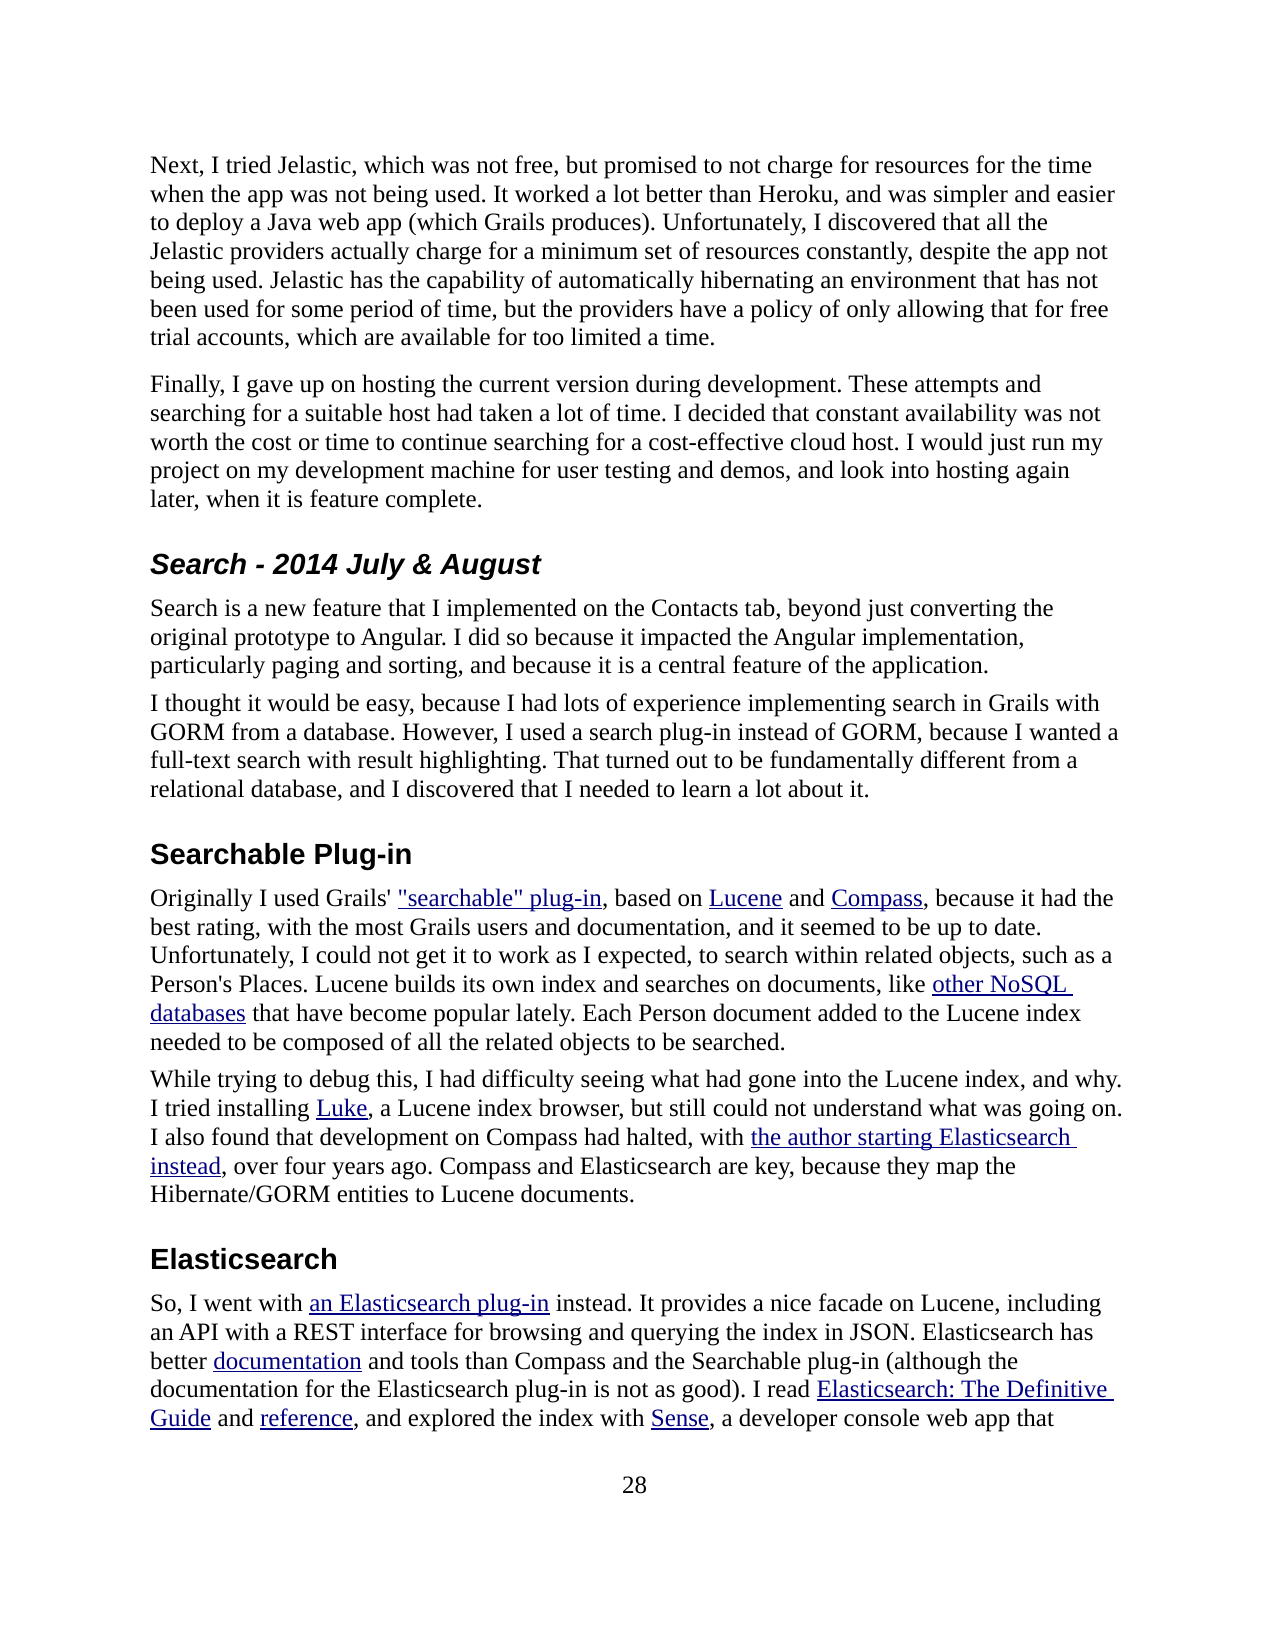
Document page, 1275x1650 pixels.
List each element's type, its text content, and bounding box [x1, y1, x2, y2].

subtitle Elasticsearch [150, 1242, 1125, 1276]
text Finally, I gave up on hosting the current version during development. These attempts and searching for a suitable host had taken a lot of time. I decided that constant availability was not worth the cost or time to continue searching for a cost-effective cloud host. I would just run my project on my development machine for user testing and demos, and look into hosting again later, when it is feature complete. [150, 369, 1125, 513]
text I thought it would be easy, because I had lots of experience implementing search in Grails with GORM from a database. However, I used a search plug-in instead of GORM, because I wanted a full-text search with result highlighting. That turned out to be fundamentally different from a relational database, and I discovered that I needed to learn a lot about it. [150, 688, 1125, 803]
text While trying to debug this, I had difficulty seeing what had gone into the Lucene index, and why. I tried installing Luke, a Lucene index browser, but still could not understand what was going on. I also found that development on Compass had halted, with the author starting Elasticsearch instead, over four years ago. Compass and Elasticsearch are key, because they map the Hibernate/GORM entities to Lucene documents. [150, 1064, 1125, 1208]
text Originally I used Grails' "searchable" plug-in, based on Lucene and Compass, because it had the best rating, with the most Grails users and documentation, and it seemed to be up to date. Unfortunately, I could not get it to work as I expected, to search within related objects, such as a Person's Places. Lucene builds its own index and searches on documents, like other NoSQL databases that have become popular lately. Each Person document added to the Lucene index needed to be composed of all the related objects to be searched. [150, 883, 1125, 1056]
subtitle Searchable Plug-in [150, 837, 1125, 871]
text Search is a new feature that I implemented on the Contacts tab, beyond just converting the original prototype to Angular. I did so because it impacted the Angular implementation, particularly paging and sorting, and because it is a central feature of the application. [150, 593, 1125, 679]
subtitle Search - 2014 July & August [150, 547, 1125, 580]
text So, I went with an Elasticsearch plug-in instead. It provides a nice facade on Lucene, including an API with a REST interface for browsing and querying the index in JSON. Elasticsearch has better documentation and tools than Compass and the Searchable plug-in (although the documentation for the Elasticsearch plug-in is not as good). I read Elasticsearch: The Definitive Guide and reference, and explored the index with Sense, a developer console web app that [150, 1288, 1125, 1432]
text Next, I tried Jelastic, which was not free, but promised to not charge for resources for the time when the app was not being used. It worked a lot better than Heroku, and was simpler and easier to deploy a Java web app (which Grails produces). Unfortunately, I discovered that all the Jelastic providers actually charge for a minimum set of resources constantly, despite the app not being used. Jelastic has the capability of automatically hibernating an environment that has not been used for some period of time, but the providers have a policy of only allowing that for free trial accounts, which are available for too limited a time. [150, 150, 1125, 351]
